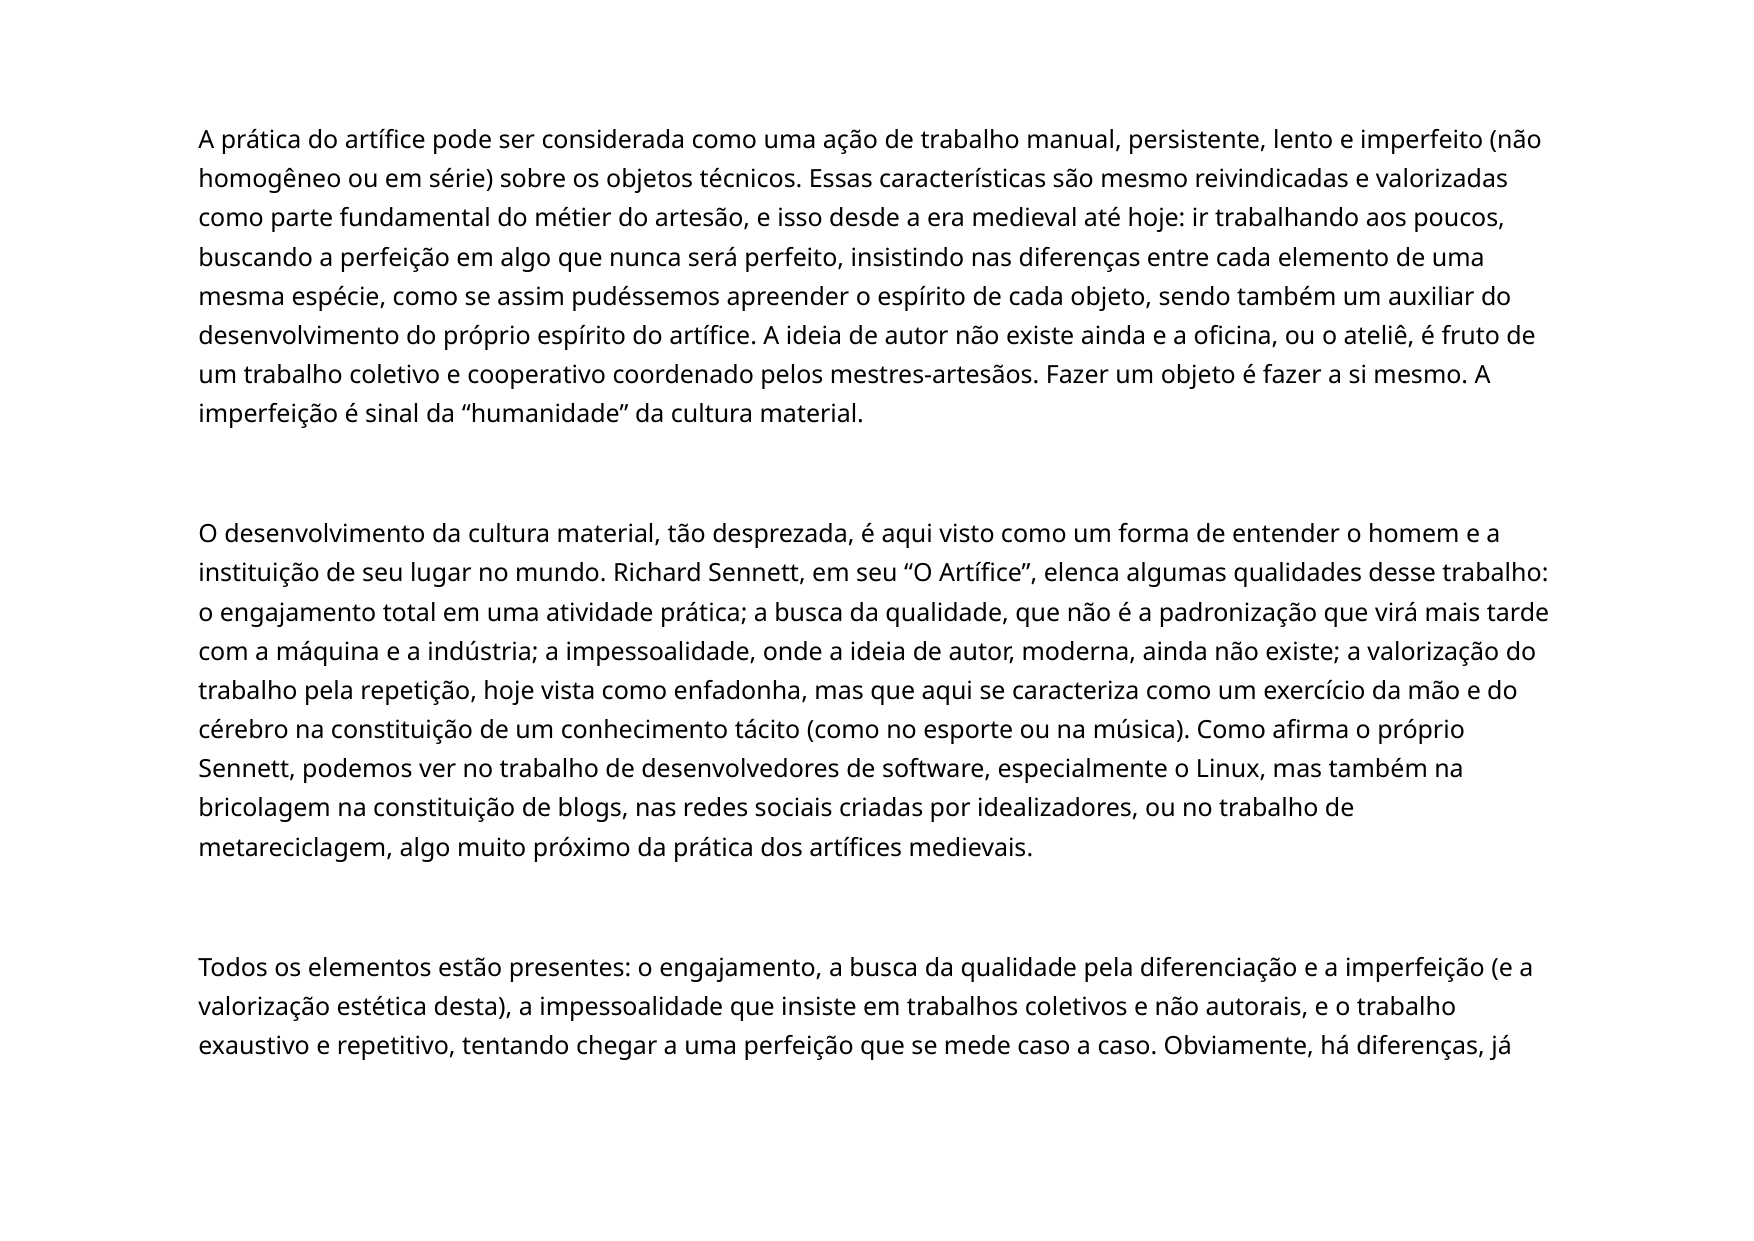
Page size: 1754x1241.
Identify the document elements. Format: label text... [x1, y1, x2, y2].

text A prática do artífice pode ser considerada como uma ação de trabalho manual, persistente, lento e imperfeito (não homogêneo ou em série) sobre os objetos técnicos. Essas características são mesmo reivindicadas e valorizadas como parte fundamental do métier do artesão, e isso desde a era medieval até hoje: ir trabalhando aos poucos, buscando a perfeição em algo que nunca será perfeito, insistindo nas diferenças entre cada elemento de uma mesma espécie, como se assim pudéssemos apreender o espírito de cada objeto, sendo também um auxiliar do desenvolvimento do próprio espírito do artífice. A ideia de autor não existe ainda e a oficina, ou o ateliê, é fruto de um trabalho coletivo e cooperativo coordenado pelos mestres-artesãos. Fazer um objeto é fazer a si mesmo. A imperfeição é sinal da “humanidade” da cultura material. [198, 122, 1556, 430]
text Todos os elementos estão presentes: o engajamento, a busca da qualidade pela diferenciação e a imperfeição (e a valorização estética desta), a impessoalidade que insiste em trabalhos coletivos e não autorais, e o trabalho exaustivo e repetitivo, tentando chegar a uma perfeição que se mede caso a caso. Obviamente, há diferenças, já [198, 949, 1556, 1062]
text O desenvolvimento da cultura material, tão desprezada, é aqui visto como um forma de entender o homem e a instituição de seu lugar no mundo. Richard Sennett, em seu “O Artífice”, elenca algumas qualidades desse trabalho: o engajamento total em uma atividade prática; a busca da qualidade, que não é a padronização que virá mais tarde com a máquina e a indústria; a impessoalidade, onde a ideia de autor, moderna, ainda não existe; a valorização do trabalho pela repetição, hoje vista como enfadonha, mas que aqui se caracteriza como um exercício da mão e do cérebro na constituição de um conhecimento tácito (como no esporte ou na música). Como afirma o próprio Sennett, podemos ver no trabalho de desenvolvedores de software, especialmente o Linux, mas também na bricolagem na constituição de blogs, nas redes sociais criadas por idealizadores, ou no trabalho de metareciclagem, algo muito próximo da prática dos artífices medievais. [198, 516, 1556, 863]
